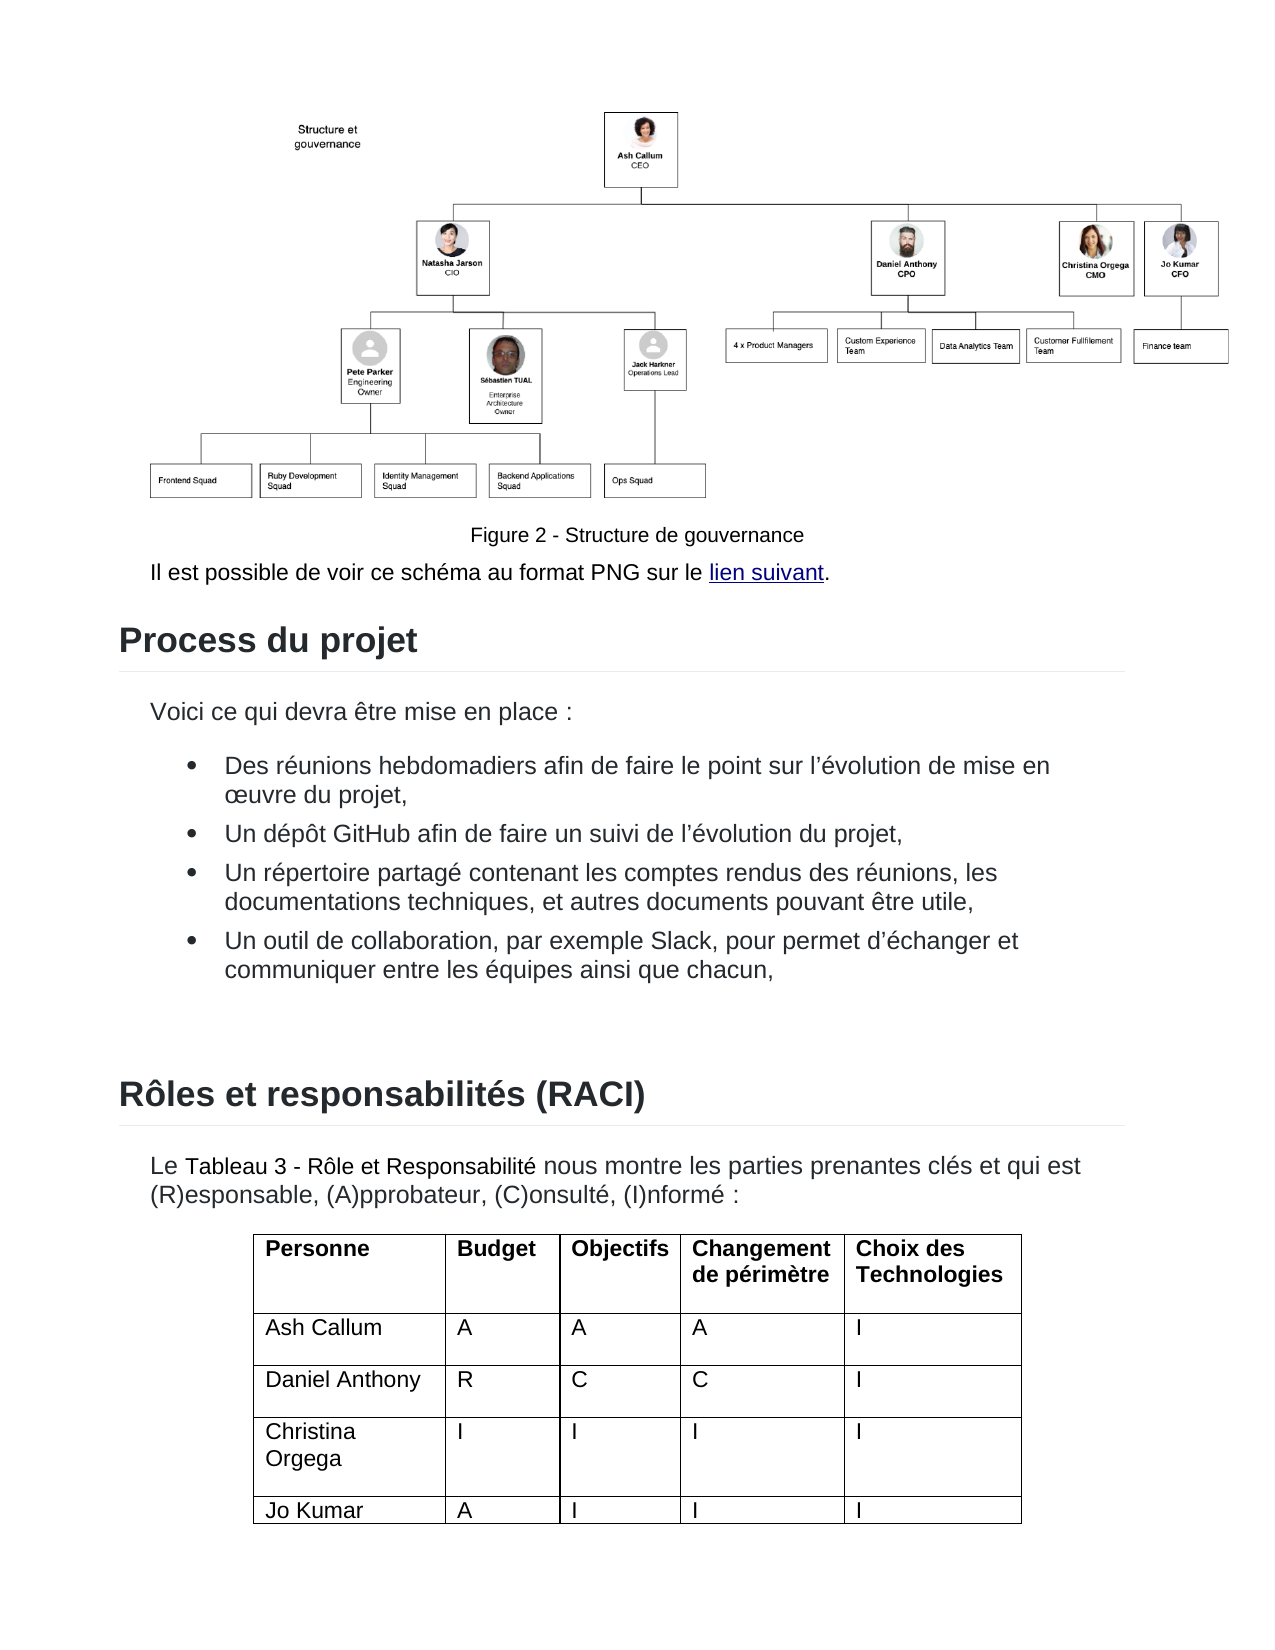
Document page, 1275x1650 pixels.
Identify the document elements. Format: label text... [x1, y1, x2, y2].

table_cell I [681, 1497, 844, 1523]
table_cell A [446, 1314, 559, 1365]
table_cell C [681, 1366, 844, 1417]
list Des réunions hebdomadiers afin de faire le point sur l’évolution de mise en œuvre du projet, [187, 751, 1125, 809]
table_cell A [561, 1314, 680, 1365]
table_header Choix des Technologies [845, 1235, 1021, 1312]
table_cell I [845, 1314, 1021, 1365]
table_cell I [681, 1418, 844, 1496]
text Il est possible de voir ce schéma au format PNG sur le lien suivant. [150, 559, 1125, 586]
table_cell Daniel Anthony [254, 1366, 445, 1417]
table_cell I [845, 1418, 1021, 1496]
table_cell A [446, 1497, 559, 1523]
table_cell I [845, 1497, 1021, 1523]
table_cell Christina Orgega [254, 1418, 445, 1496]
table_header Objectifs [561, 1235, 680, 1312]
text Voici ce qui devra être mise en place : [150, 697, 1125, 726]
text Le Tableau 3 - Rôle et Responsabilité nous montre les parties prenantes clés et qui est (R)esponsable, (A)pprobateur, (C)onsulté, (I)nformé : [150, 1151, 1125, 1209]
table_header Budget [446, 1235, 559, 1312]
list Un répertoire partagé contenant les comptes rendus des réunions, les documentations techniques, et autres documents pouvant être utile, [187, 858, 1125, 916]
table_cell I [561, 1497, 680, 1523]
table_header Changement de périmètre [681, 1235, 844, 1312]
table_cell I [446, 1418, 559, 1496]
table_cell I [561, 1418, 680, 1496]
subtitle Process du projet [119, 619, 1125, 671]
table_cell I [845, 1366, 1021, 1417]
table_cell R [446, 1366, 559, 1417]
subtitle Rôles et responsabilités (RACI) [119, 1073, 1125, 1125]
table_header Personne [254, 1235, 445, 1312]
list Un dépôt GitHub afin de faire un suivi de l’évolution du projet, [187, 819, 1125, 848]
table_cell C [561, 1366, 680, 1417]
list Un outil de collaboration, par exemple Slack, pour permet d’échanger et communiquer entre les équipes ainsi que chacun, [187, 926, 1125, 984]
table_cell A [681, 1314, 844, 1365]
table_cell Ash Callum [254, 1314, 445, 1365]
text Figure 2 - Structure de gouvernance [150, 523, 1125, 547]
table_cell Jo Kumar [254, 1497, 445, 1523]
